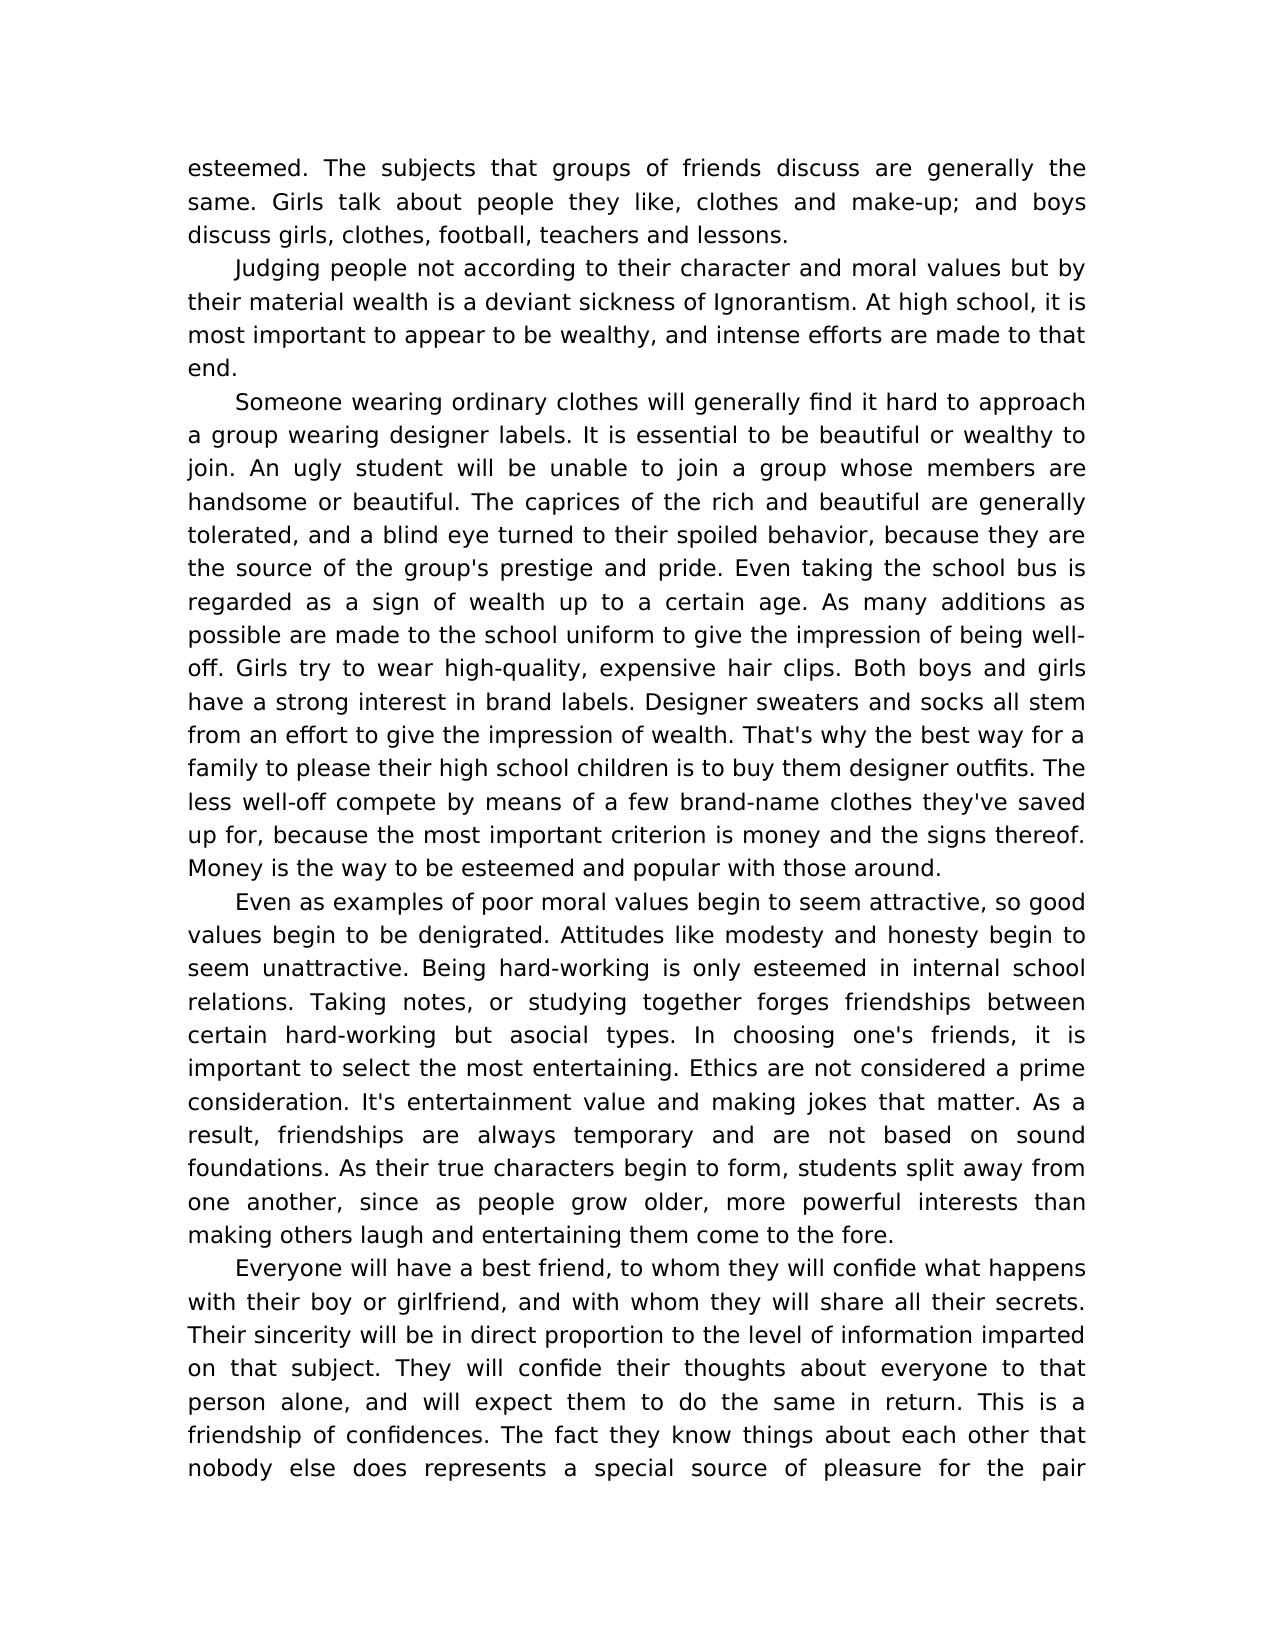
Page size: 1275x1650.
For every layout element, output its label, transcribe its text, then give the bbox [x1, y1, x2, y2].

text Even as examples of poor moral values begin to seem attractive, so good values begin to be denigrated. Attitudes like modesty and honesty begin to seem unattractive. Being hard-working is only esteemed in internal school relations. Taking notes, or studying together forges friendships between certain hard-working but asocial types. In choosing one's friends, it is important to select the most entertaining. Ethics are not considered a prime consideration. It's entertainment value and making jokes that matter. As a result, friendships are always temporary and are not based on sound foundations. As their true characters begin to form, students split away from one another, since as people grow older, more powerful interests than making others laugh and entertaining them come to the fore. [187, 883, 1087, 1250]
text esteemed. The subjects that groups of friends discuss are generally the same. Girls talk about people they like, clothes and make-up; and boys discuss girls, clothes, football, teachers and lessons. [187, 150, 1087, 250]
text Everyone will have a best friend, to whom they will confide what happens with their boy or girlfriend, and with whom they will share all their secrets. Their sincerity will be in direct proportion to the level of information imparted on that subject. They will confide their thoughts about everyone to that person alone, and will expect them to do the same in return. This is a friendship of confidences. The fact they know things about each other that nobody else does represents a special source of pleasure for the pair [187, 1250, 1087, 1483]
text Someone wearing ordinary clothes will generally find it hard to approach a group wearing designer labels. It is essential to be beautiful or wealthy to join. An ugly student will be unable to join a group whose members are handsome or beautiful. The caprices of the rich and beautiful are generally tolerated, and a blind eye turned to their spoiled behavior, because they are the source of the group's prestige and pride. Even taking the school bus is regarded as a sign of wealth up to a certain age. As many additions as possible are made to the school uniform to give the impression of being well-off. Girls try to wear high-quality, expensive hair clips. Both boys and girls have a strong interest in brand labels. Designer sweaters and socks all stem from an effort to give the impression of wealth. That's why the best way for a family to please their high school children is to buy them designer outfits. The less well-off compete by means of a few brand-name clothes they've saved up for, because the most important criterion is money and the signs thereof. Money is the way to be esteemed and popular with those around. [187, 383, 1087, 883]
text Judging people not according to their character and moral values but by their material wealth is a deviant sickness of Ignorantism. At high school, it is most important to appear to be wealthy, and intense efforts are made to that end. [187, 250, 1087, 383]
